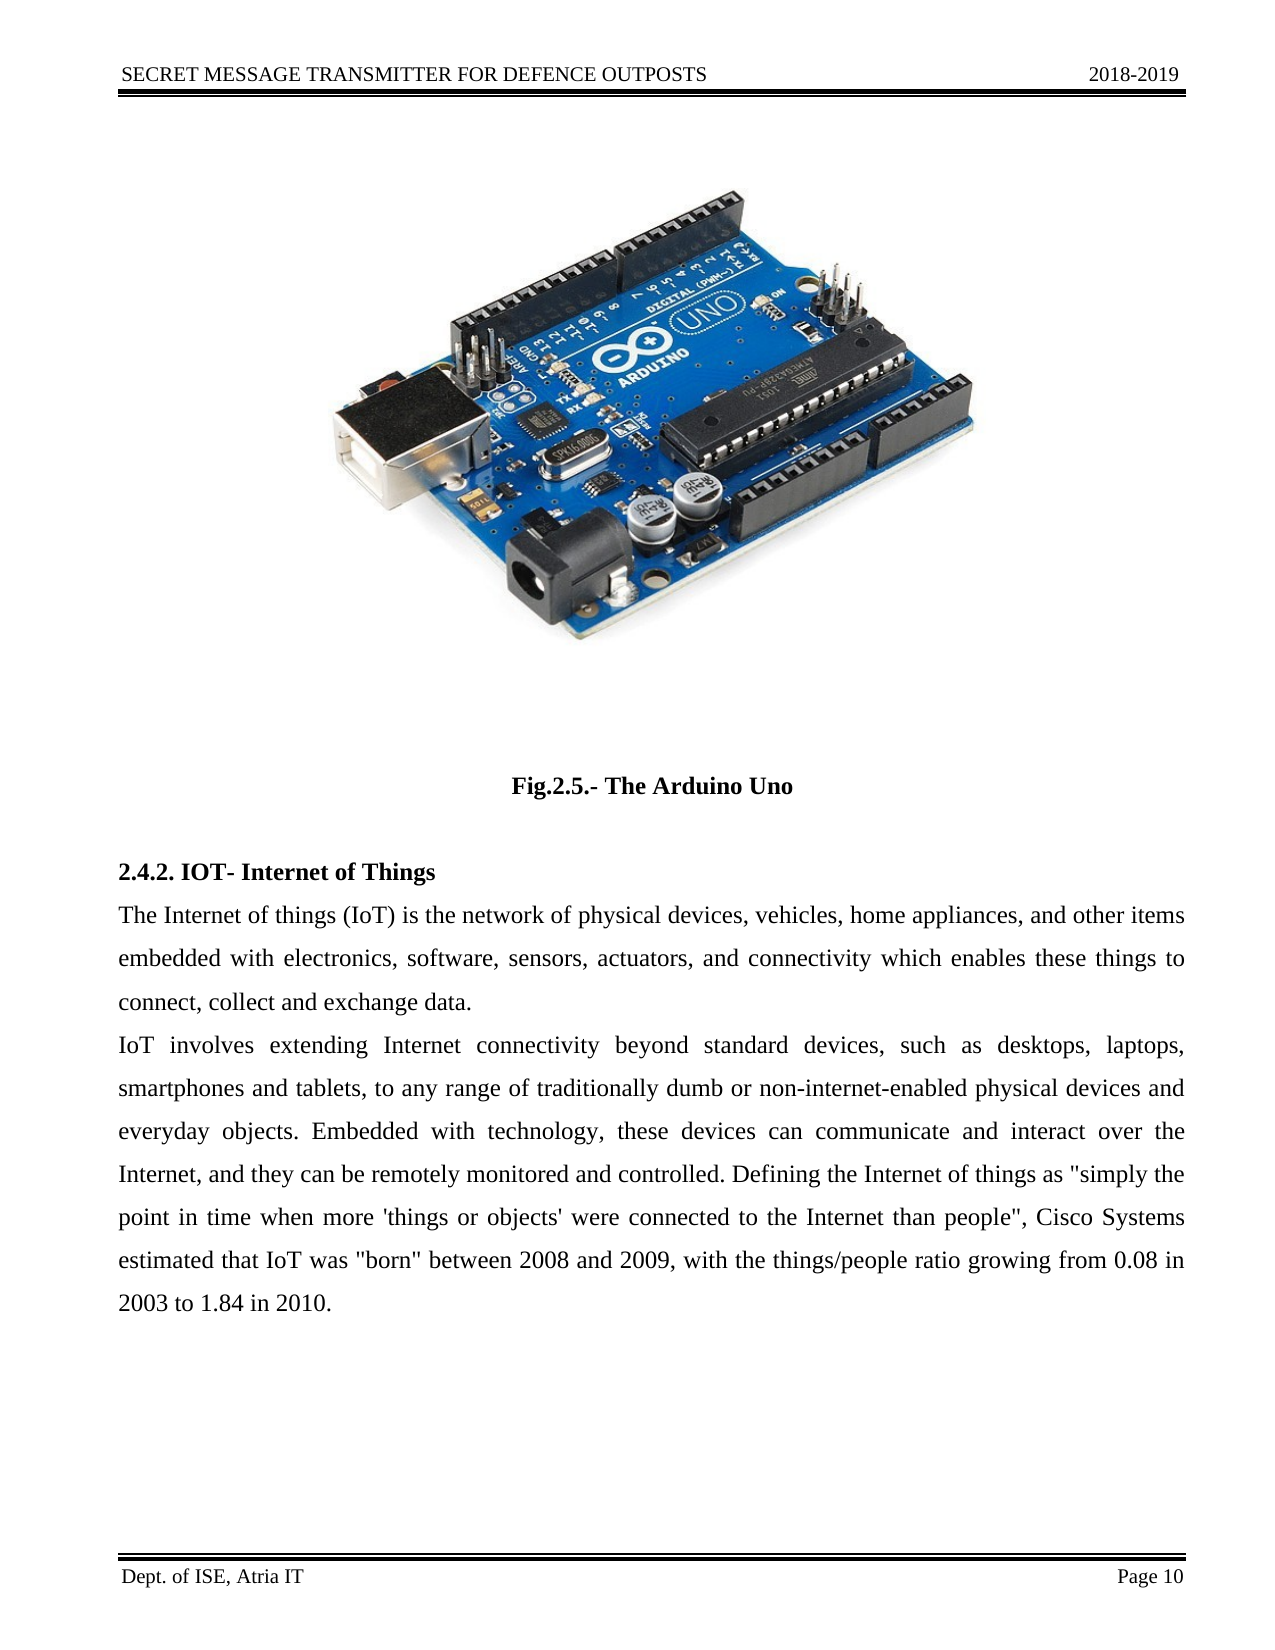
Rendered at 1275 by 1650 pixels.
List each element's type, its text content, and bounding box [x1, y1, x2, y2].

text The Internet of things (IoT) is the network of physical devices, vehicles, home appliances, and other items embedded with electronics, software, sensors, actuators, and connectivity which enables these things to connect, collect and exchange data. [118, 900, 1186, 1015]
text 2.4.2. IOT- Internet of Things [118, 857, 1186, 886]
picture [310, 124, 995, 735]
text Fig.2.5.- The Arduino Uno [118, 771, 1186, 800]
text IoT involves extending Internet connectivity beyond standard devices, such as desktops, laptops, smartphones and tablets, to any range of traditionally dumb or non-internet-enabled physical devices and everyday objects. Embedded with technology, these devices can communicate and interact over the Internet, and they can be remotely monitored and controlled. Defining the Internet of things as "simply the point in time when more 'things or objects' were connected to the Internet than people", Cisco Systems estimated that IoT was "born" between 2008 and 2009, with the things/people ratio growing from 0.08 in 2003 to 1.84 in 2010. [118, 1030, 1186, 1317]
